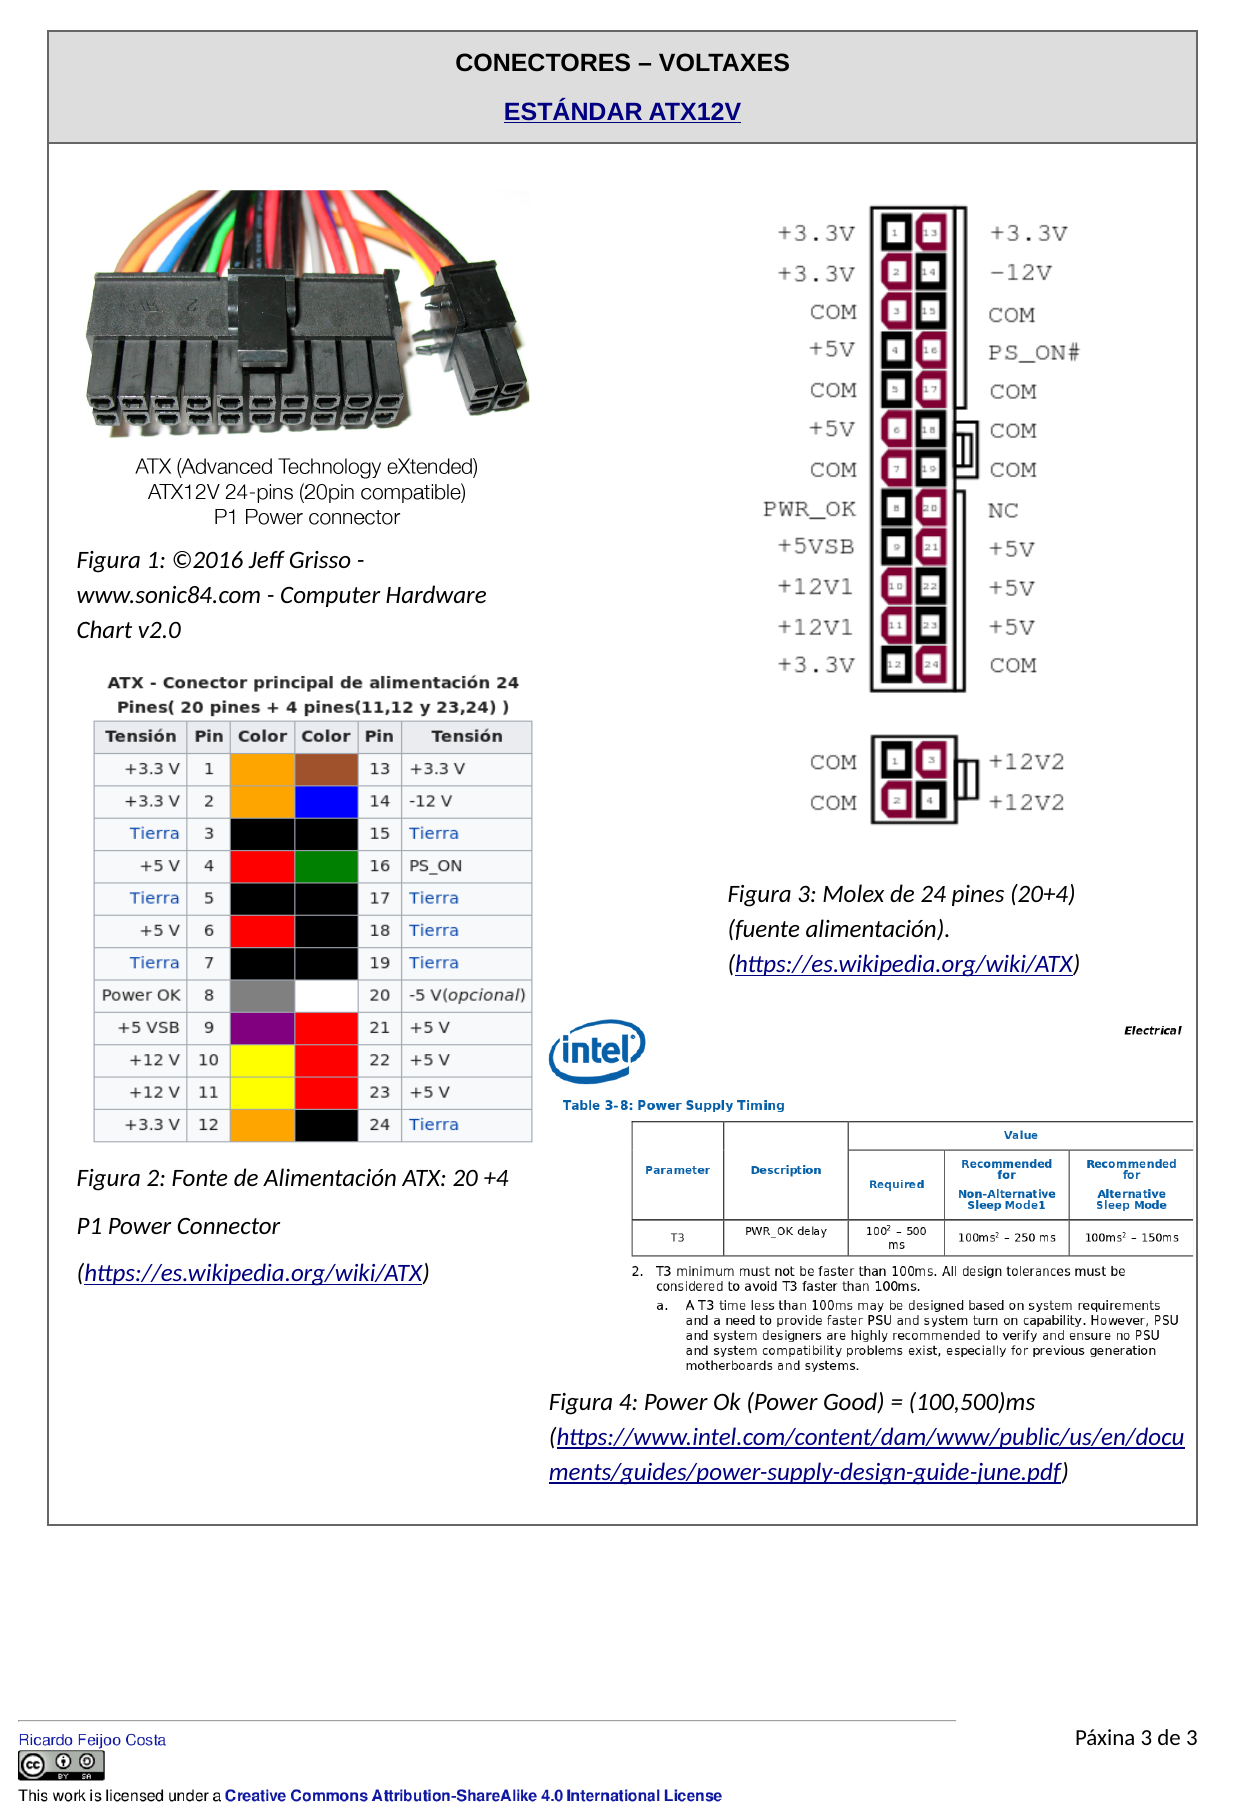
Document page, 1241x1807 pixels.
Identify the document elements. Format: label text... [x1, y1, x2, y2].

picture [76, 667, 1194, 1376]
table_cell [49, 144, 1196, 1524]
table_cell CONECTORES – VOLTAXES ESTÁNDAR ATX12V [49, 32, 1196, 142]
picture [727, 166, 1118, 868]
picture [8, 1715, 957, 1806]
picture [76, 189, 536, 534]
text Figura 4: Power Ok (Power Good) = (100,500)ms (https://www.intel.com/content/dam/www/public/us/en/documents/guides/power-supply-design-guide-june.pdf) [549, 1376, 1193, 1487]
